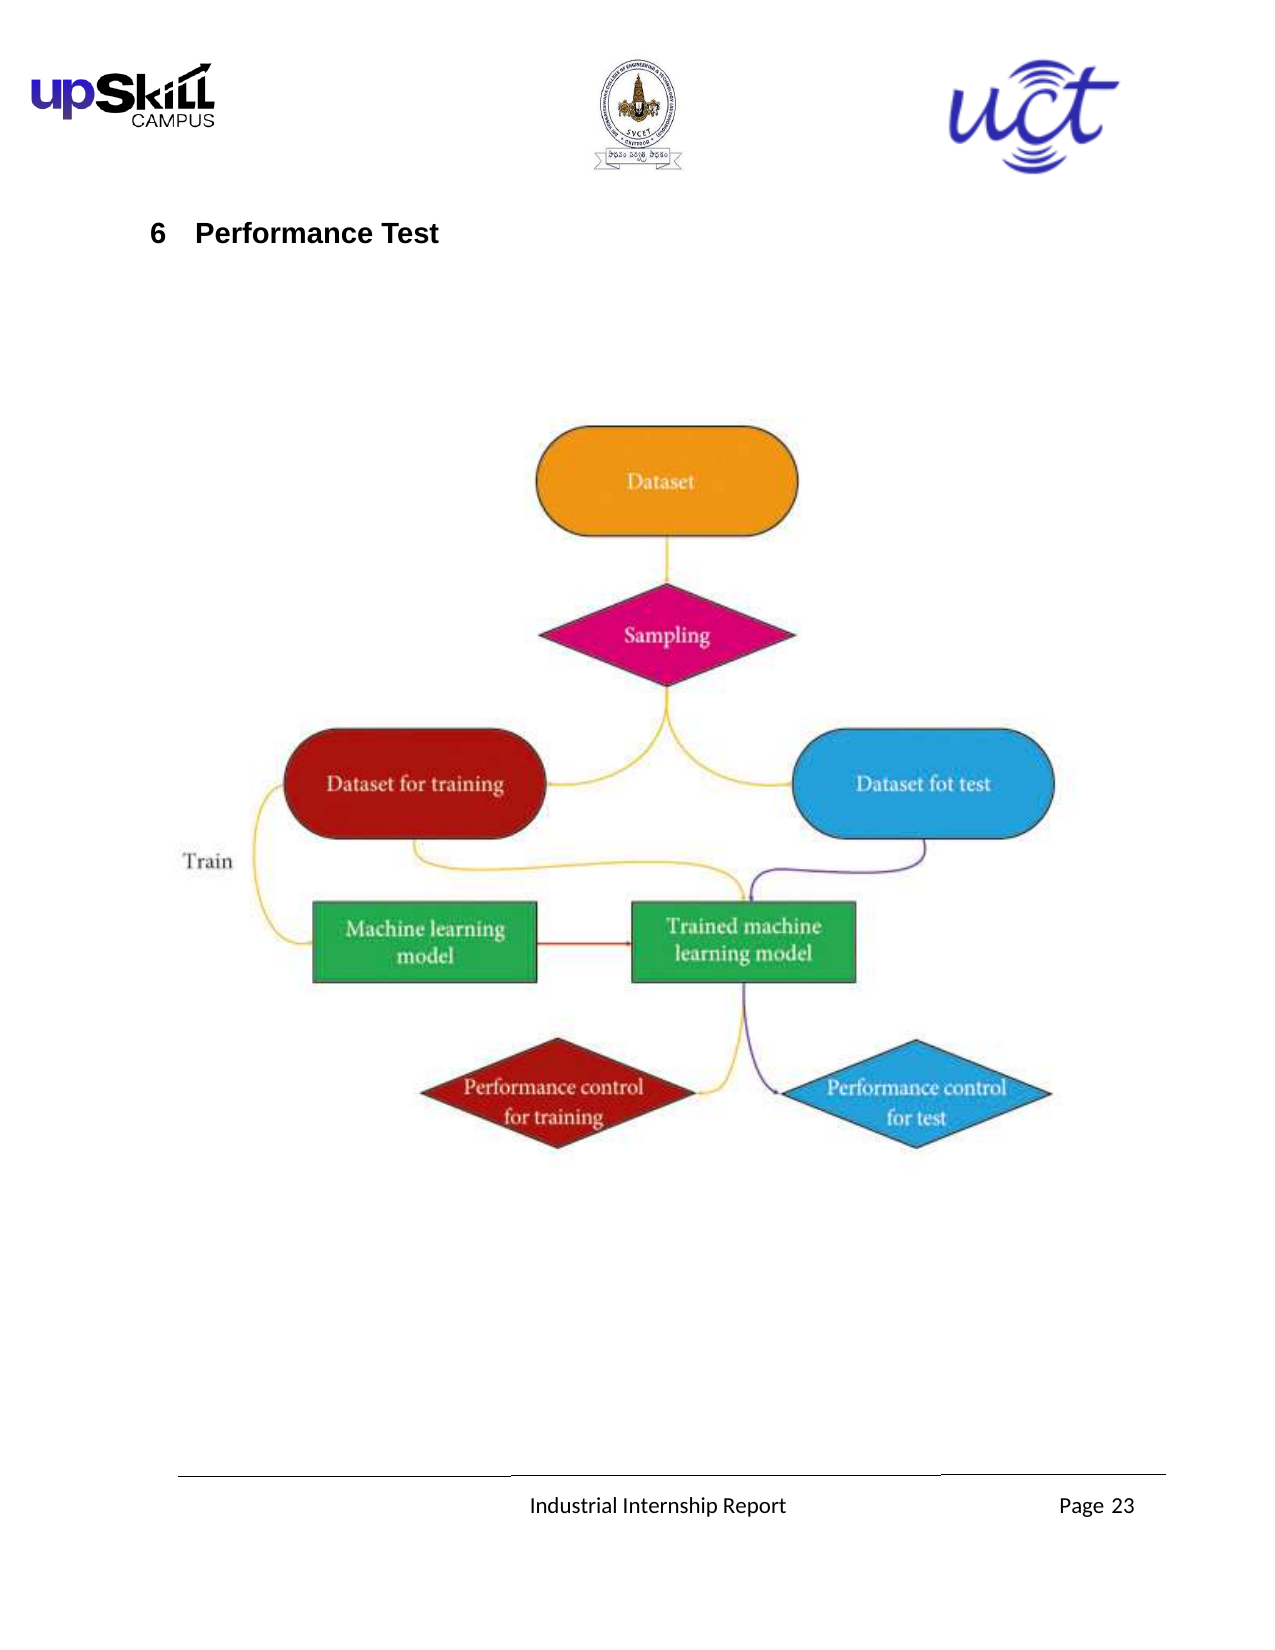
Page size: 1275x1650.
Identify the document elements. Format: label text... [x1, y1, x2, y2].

subtitle Performance Test [150, 216, 1134, 250]
